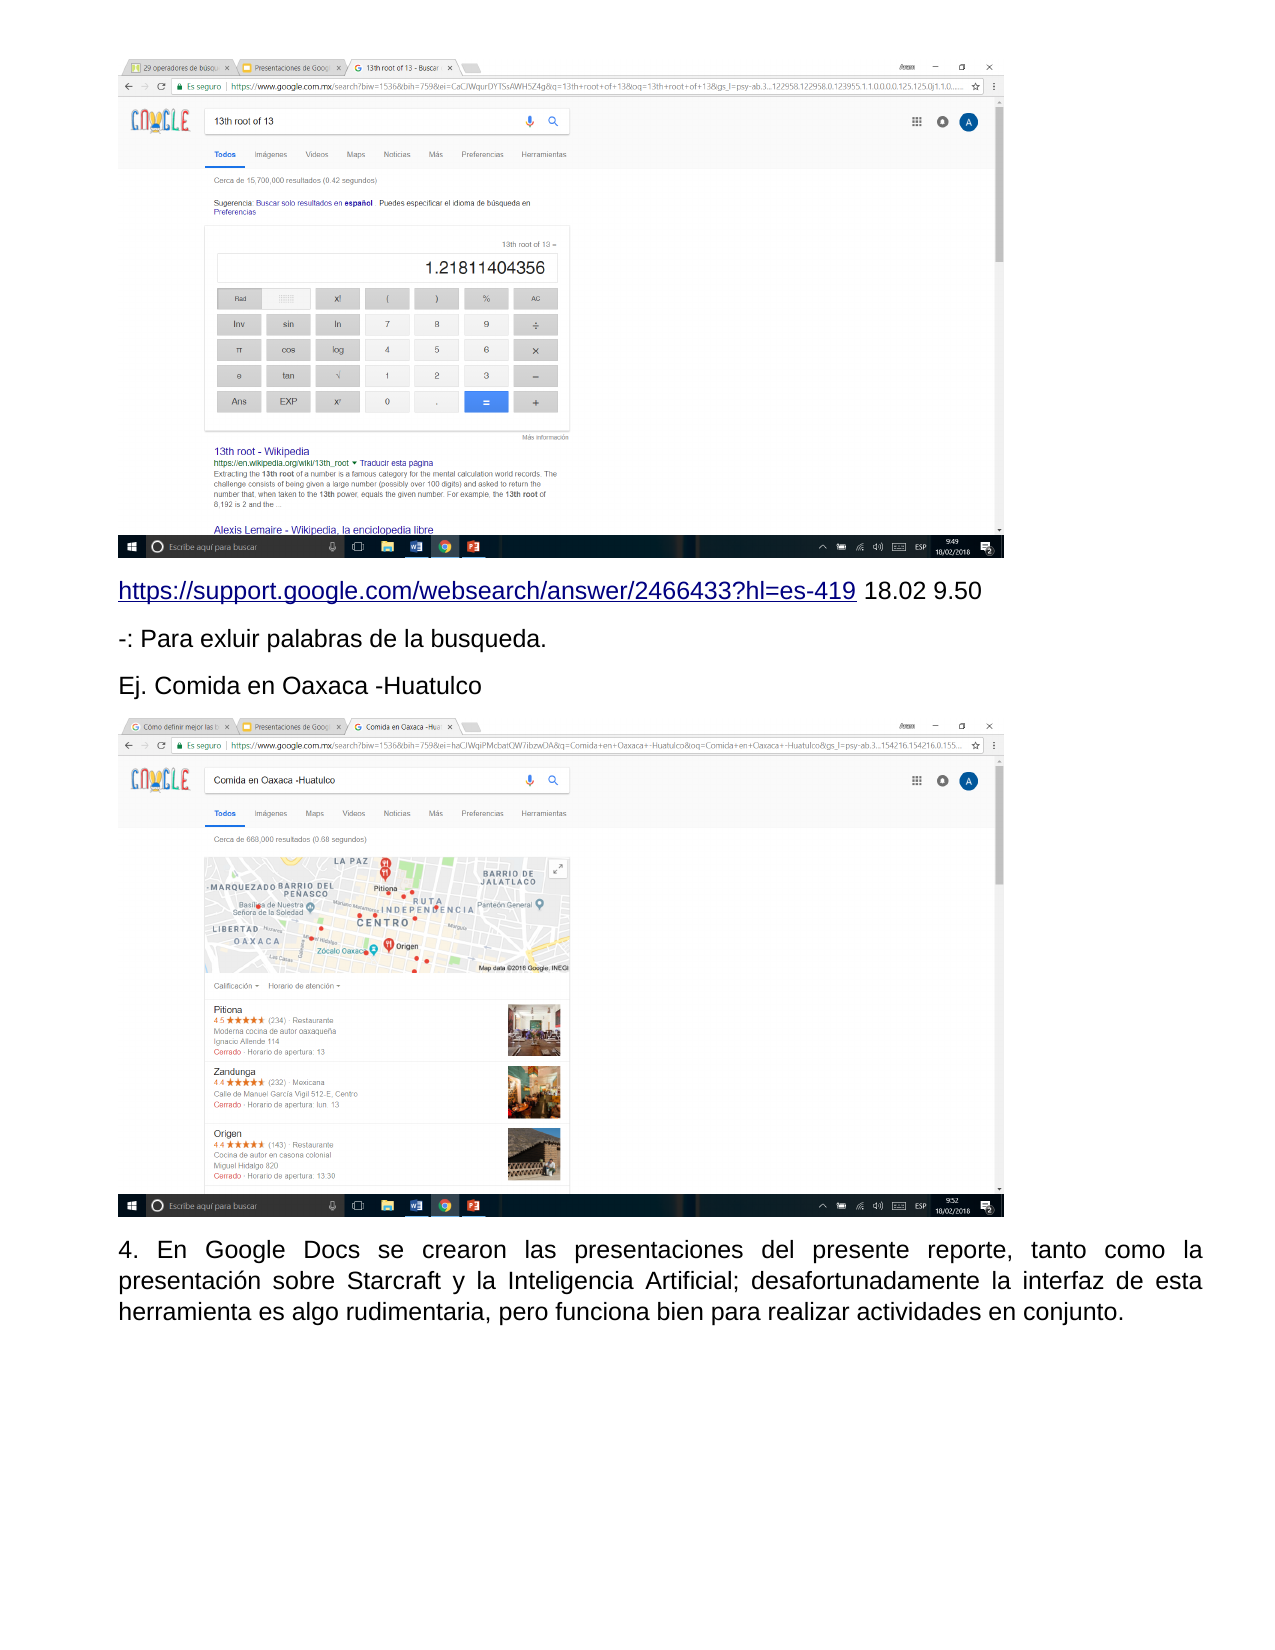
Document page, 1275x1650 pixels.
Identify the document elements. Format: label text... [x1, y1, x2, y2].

text Ej. Comida en Oaxaca -Huatulco [118, 671, 1205, 700]
text https://support.google.com/websearch/answer/2466433?hl=es-419 18.02 9.50 [118, 576, 1205, 605]
text 4. En Google Docs se crearon las presentaciones del presente reporte, tanto como la presentación sobre Starcraft y la Inteligencia Artificial; desafortunadamente la interfaz de esta herramienta es algo rudimentaria, pero funciona bien para realizar actividades en conjunto. [118, 1235, 1205, 1326]
text -: Para exluir palabras de la busqueda. [118, 623, 1205, 652]
